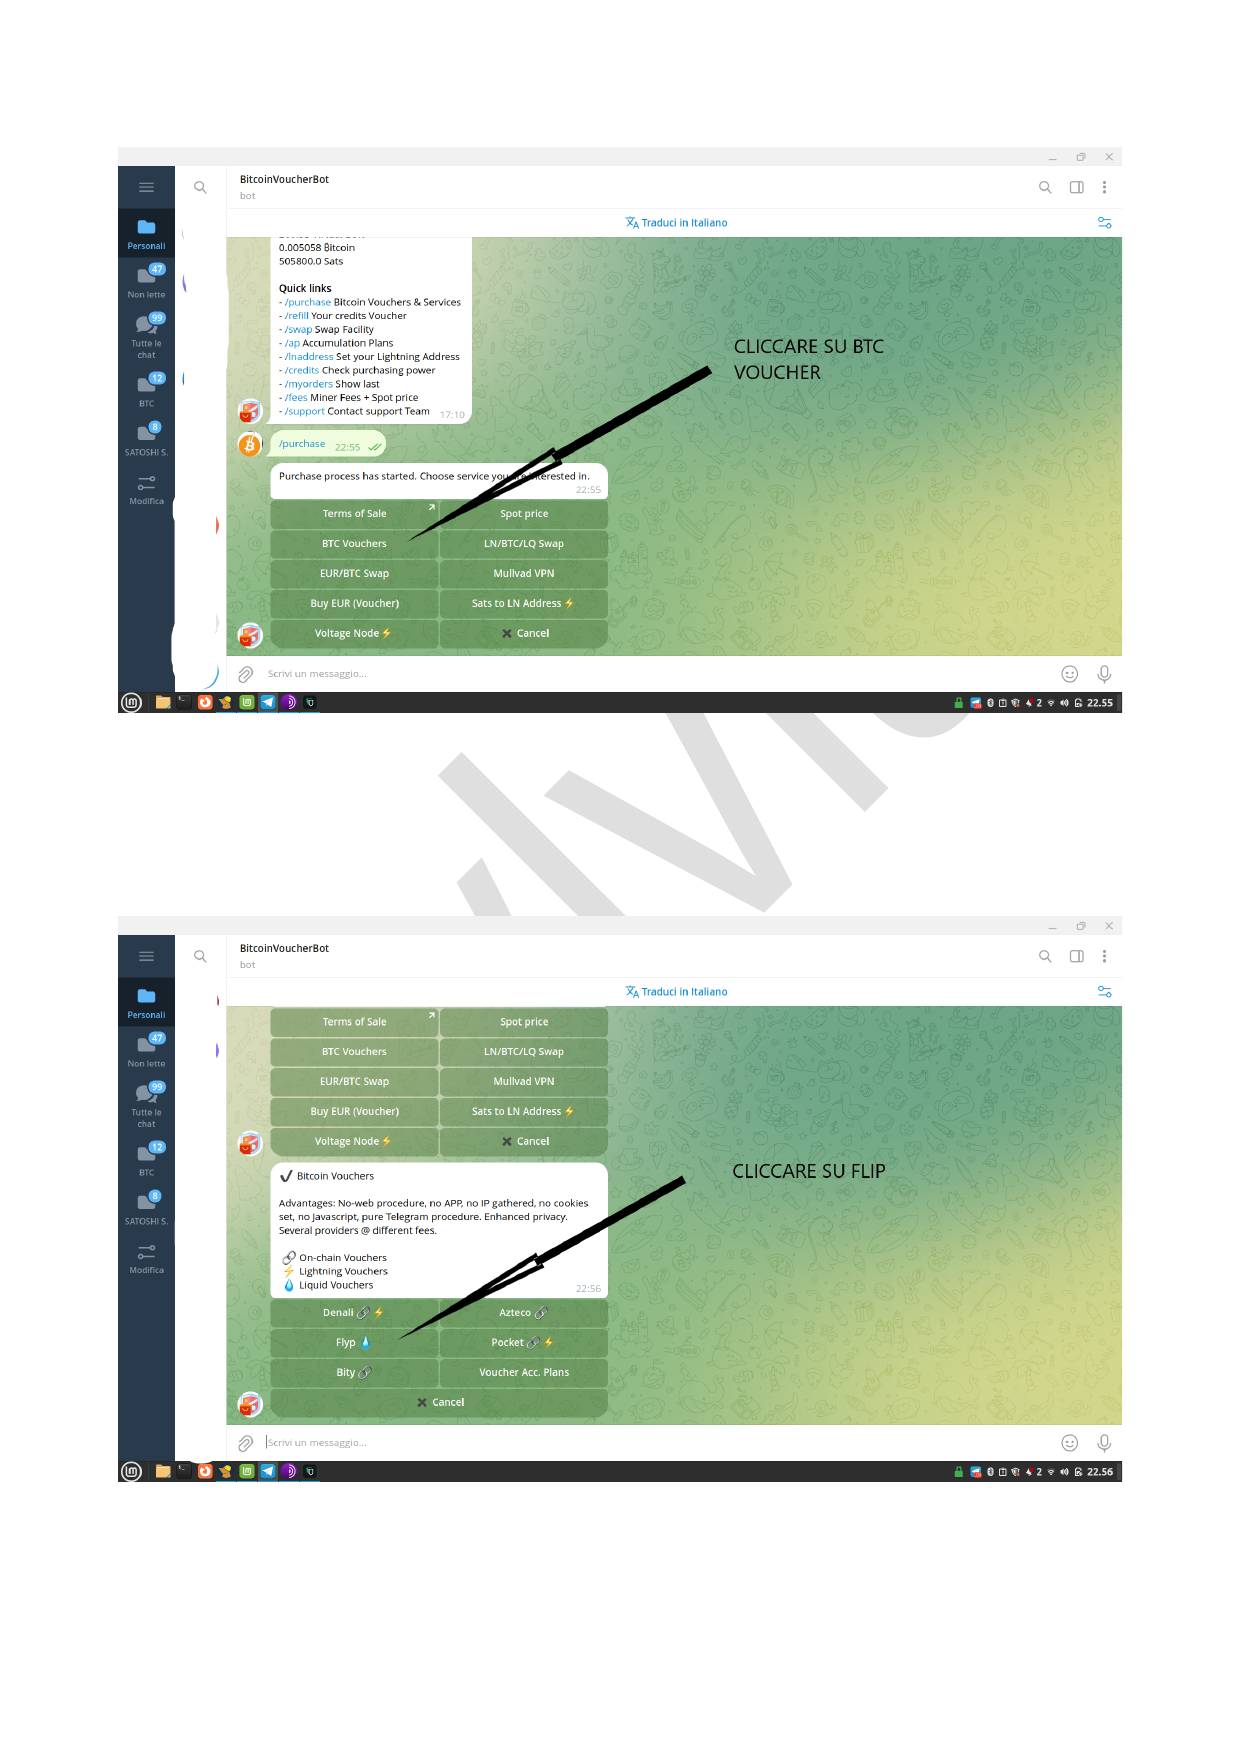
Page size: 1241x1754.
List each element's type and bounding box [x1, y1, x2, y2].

picture [118, 916, 1123, 1482]
picture [118, 147, 1123, 713]
